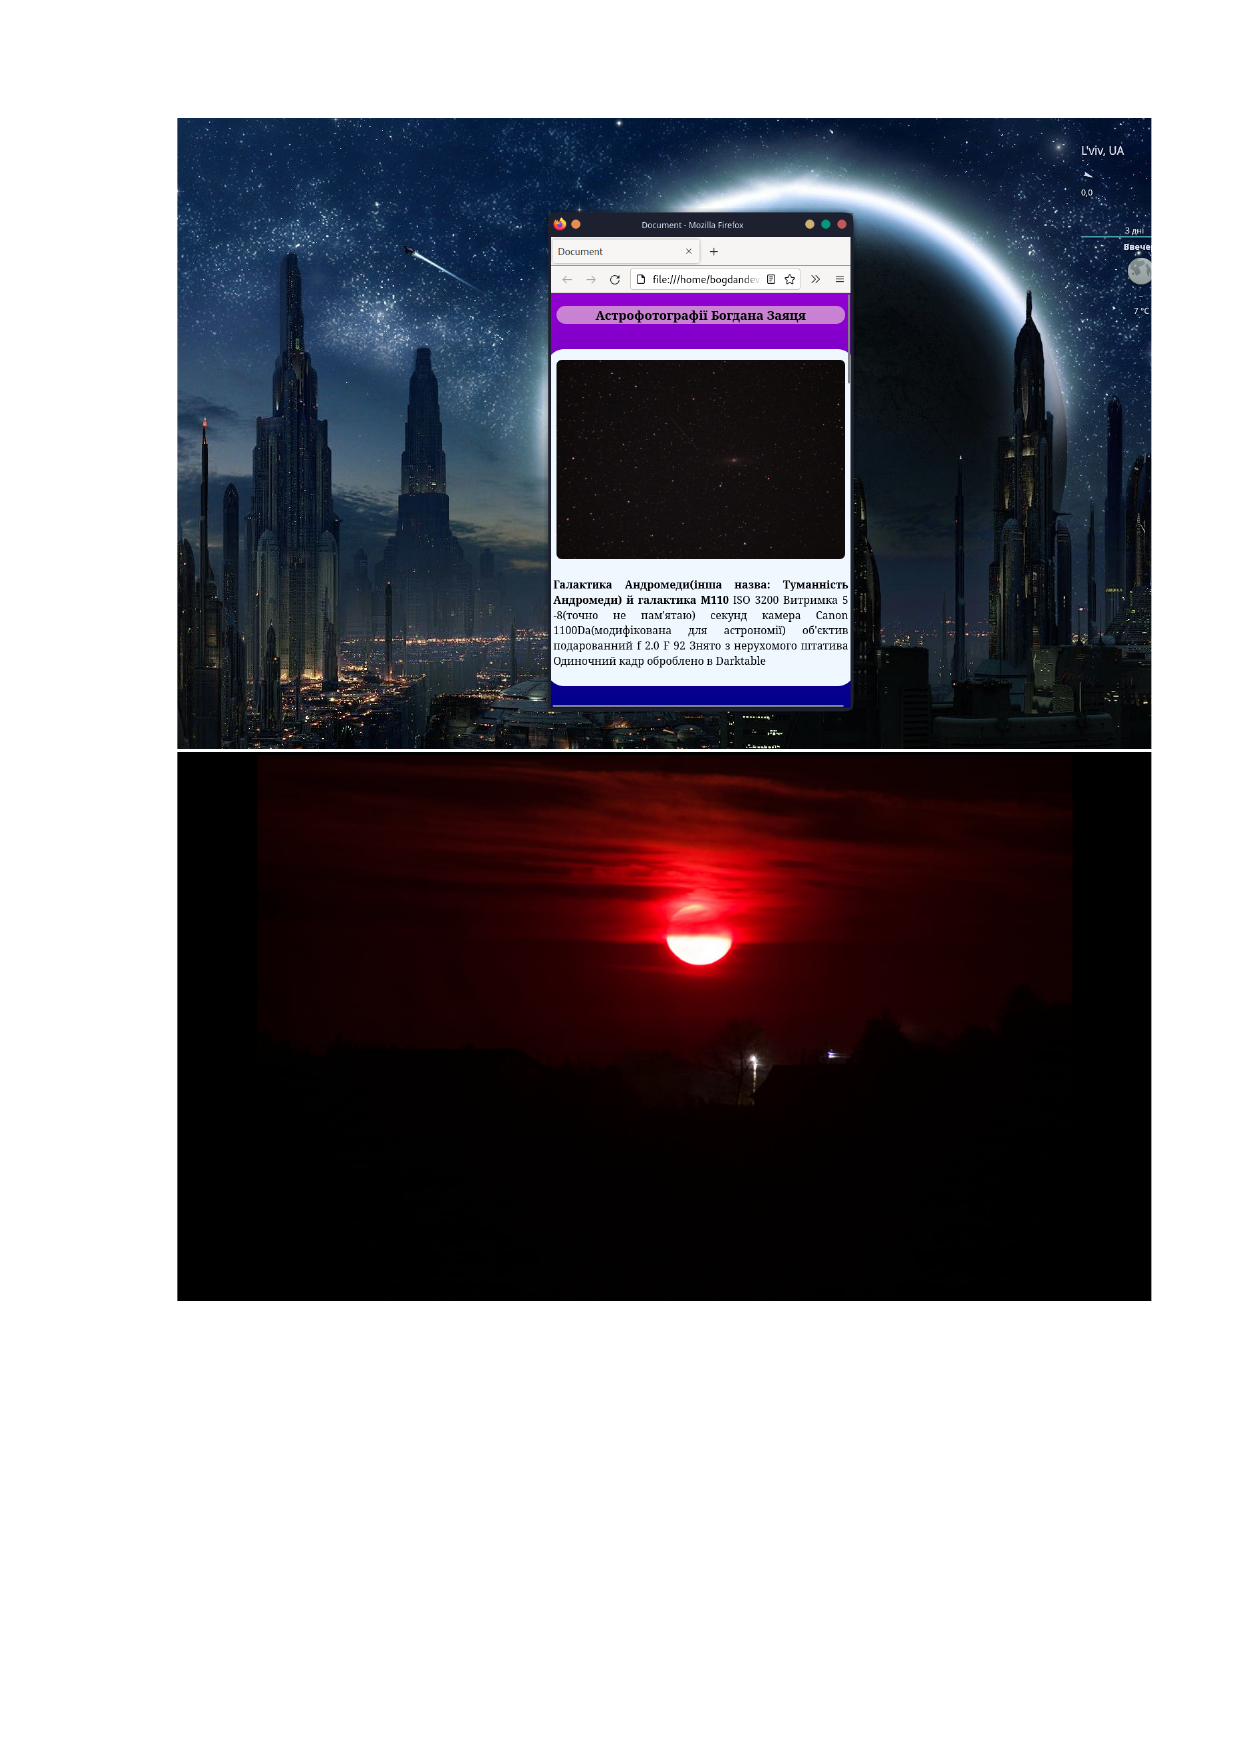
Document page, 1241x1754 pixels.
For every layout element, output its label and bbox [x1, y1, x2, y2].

picture [177, 752, 1152, 1301]
picture [177, 118, 1152, 749]
